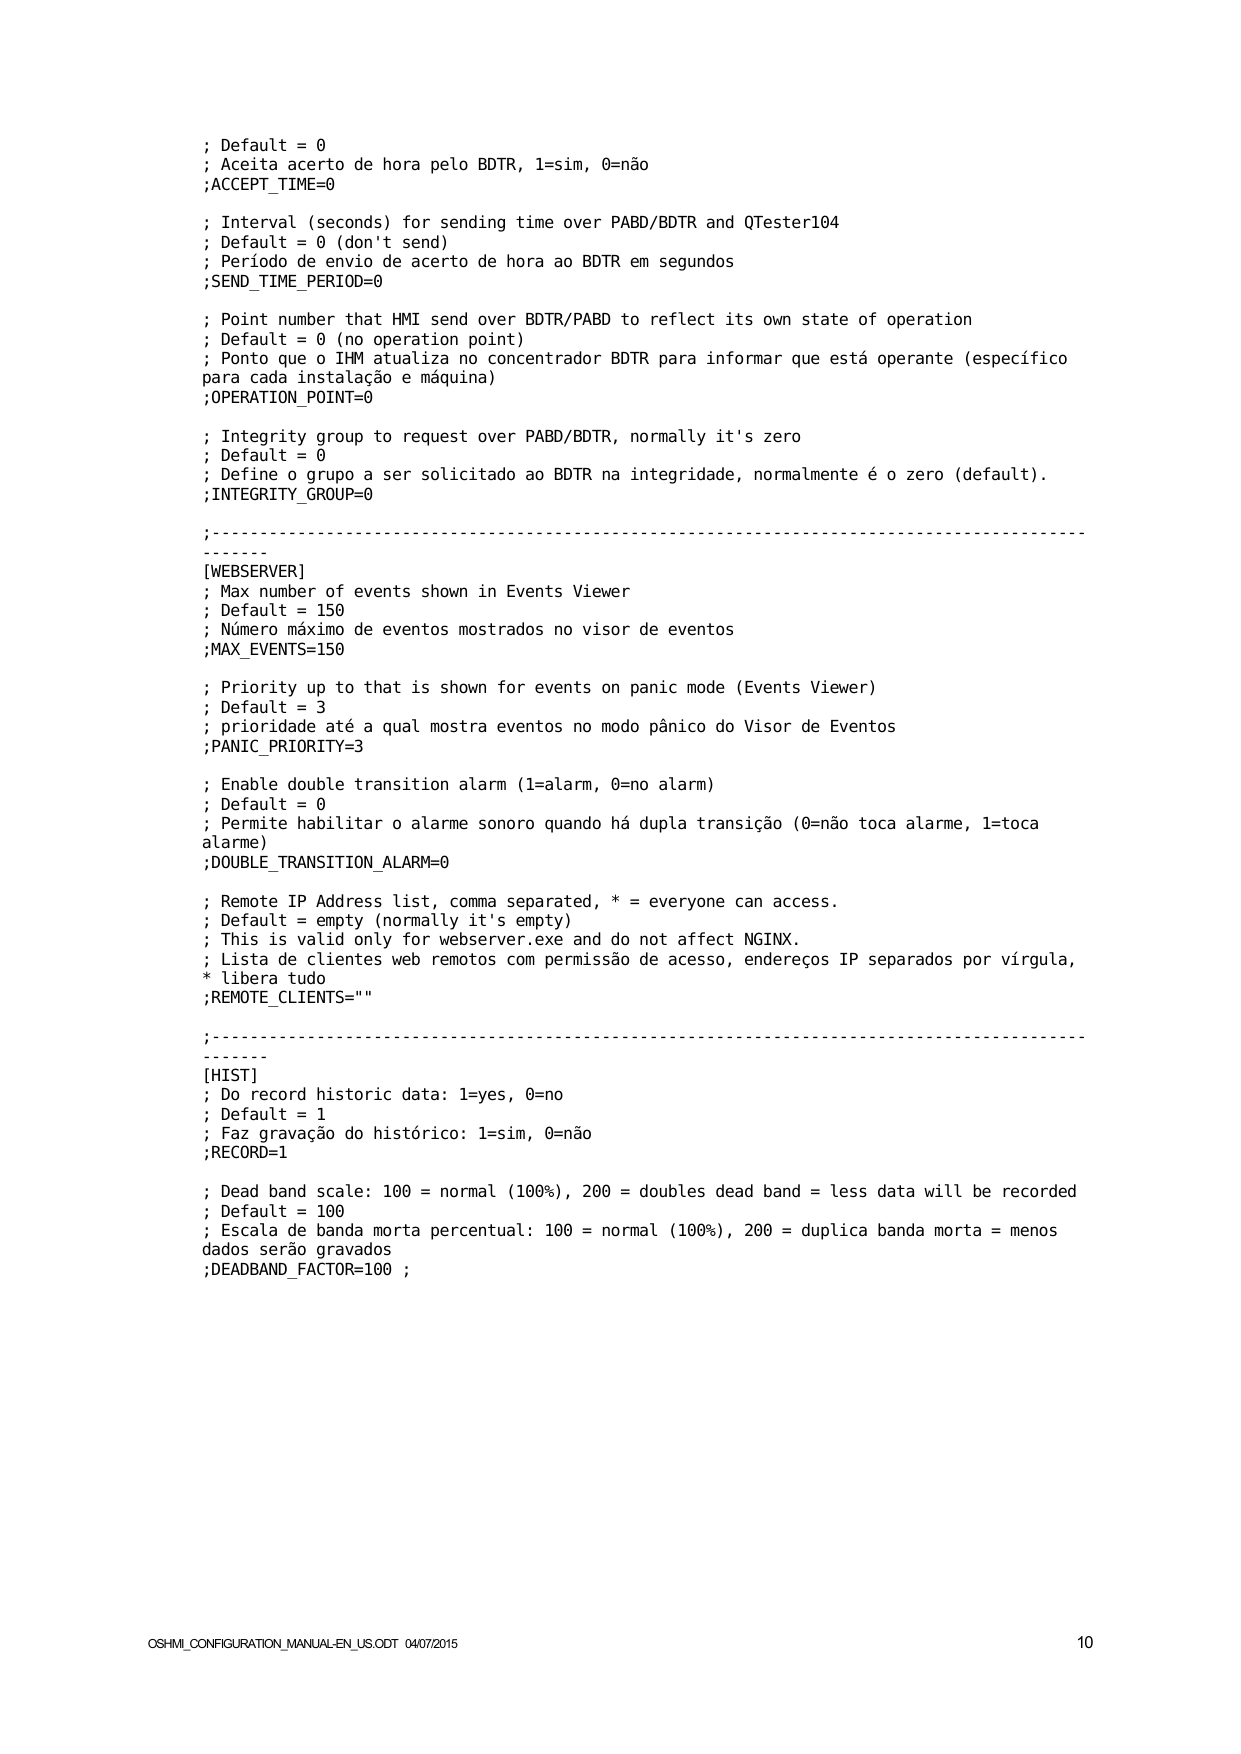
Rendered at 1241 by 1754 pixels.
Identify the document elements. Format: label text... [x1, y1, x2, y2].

text ; Integrity group to request over PABD/BDTR, normally it's zero [202, 426, 1093, 446]
text ;--------------------------------------------------------------------------------------------------- [202, 1027, 1093, 1066]
text ; Interval (seconds) for sending time over PABD/BDTR and QTester104 [202, 213, 1093, 233]
text ;REMOTE_CLIENTS="" [202, 988, 1093, 1008]
text [WEBSERVER] [202, 562, 1093, 581]
text ;RECORD=1 [202, 1143, 1093, 1163]
text ; Max number of events shown in Events Viewer [202, 581, 1093, 601]
text ; Default = 0 [202, 446, 1093, 465]
text ; Lista de clientes web remotos com permissão de acesso, endereços IP separados por vírgula, * libera tudo [202, 949, 1093, 988]
text ; Período de envio de acerto de hora ao BDTR em segundos [202, 252, 1093, 271]
text ; Dead band scale: 100 = normal (100%), 200 = doubles dead band = less data will be recorded [202, 1182, 1093, 1201]
text ;OPERATION_POINT=0 [202, 388, 1093, 407]
text ; Número máximo de eventos mostrados no visor de eventos [202, 620, 1093, 639]
text ;ACCEPT_TIME=0 [202, 174, 1093, 194]
text ; Default = 0 [202, 794, 1093, 814]
text ;DEADBAND_FACTOR=100 ; [202, 1259, 1093, 1279]
text ; Point number that HMI send over BDTR/PABD to reflect its own state of operation [202, 310, 1093, 329]
text ; Default = 100 [202, 1201, 1093, 1221]
text ; Faz gravação do histórico: 1=sim, 0=não [202, 1124, 1093, 1143]
text ;INTEGRITY_GROUP=0 [202, 484, 1093, 504]
text ; Ponto que o IHM atualiza no concentrador BDTR para informar que está operante (específico para cada instalação e máquina) [202, 349, 1093, 388]
text ; Remote IP Address list, comma separated, * = everyone can access. [202, 891, 1093, 911]
text ; Default = 1 [202, 1104, 1093, 1124]
text ;--------------------------------------------------------------------------------------------------- [202, 523, 1093, 562]
text ; Enable double transition alarm (1=alarm, 0=no alarm) [202, 775, 1093, 794]
text ; Default = empty (normally it's empty) [202, 911, 1093, 930]
text ; Default = 150 [202, 601, 1093, 620]
text ;PANIC_PRIORITY=3 [202, 736, 1093, 756]
text ; Priority up to that is shown for events on panic mode (Events Viewer) [202, 678, 1093, 698]
text ; Permite habilitar o alarme sonoro quando há dupla transição (0=não toca alarme, 1=toca alarme) [202, 814, 1093, 853]
text ; Escala de banda morta percentual: 100 = normal (100%), 200 = duplica banda morta = menos dados serão gravados [202, 1221, 1093, 1259]
text ; Default = 0 [202, 136, 1093, 155]
text ; Aceita acerto de hora pelo BDTR, 1=sim, 0=não [202, 155, 1093, 174]
text ; prioridade até a qual mostra eventos no modo pânico do Visor de Eventos [202, 717, 1093, 736]
text ;MAX_EVENTS=150 [202, 639, 1093, 659]
text ; Default = 0 (don't send) [202, 233, 1093, 252]
text ; This is valid only for webserver.exe and do not affect NGINX. [202, 930, 1093, 949]
text ; Do record historic data: 1=yes, 0=no [202, 1085, 1093, 1104]
text [HIST] [202, 1066, 1093, 1085]
text ; Default = 0 (no operation point) [202, 329, 1093, 349]
text ;SEND_TIME_PERIOD=0 [202, 271, 1093, 291]
text ; Define o grupo a ser solicitado ao BDTR na integridade, normalmente é o zero (default). [202, 465, 1093, 484]
text ;DOUBLE_TRANSITION_ALARM=0 [202, 853, 1093, 872]
text ; Default = 3 [202, 698, 1093, 717]
